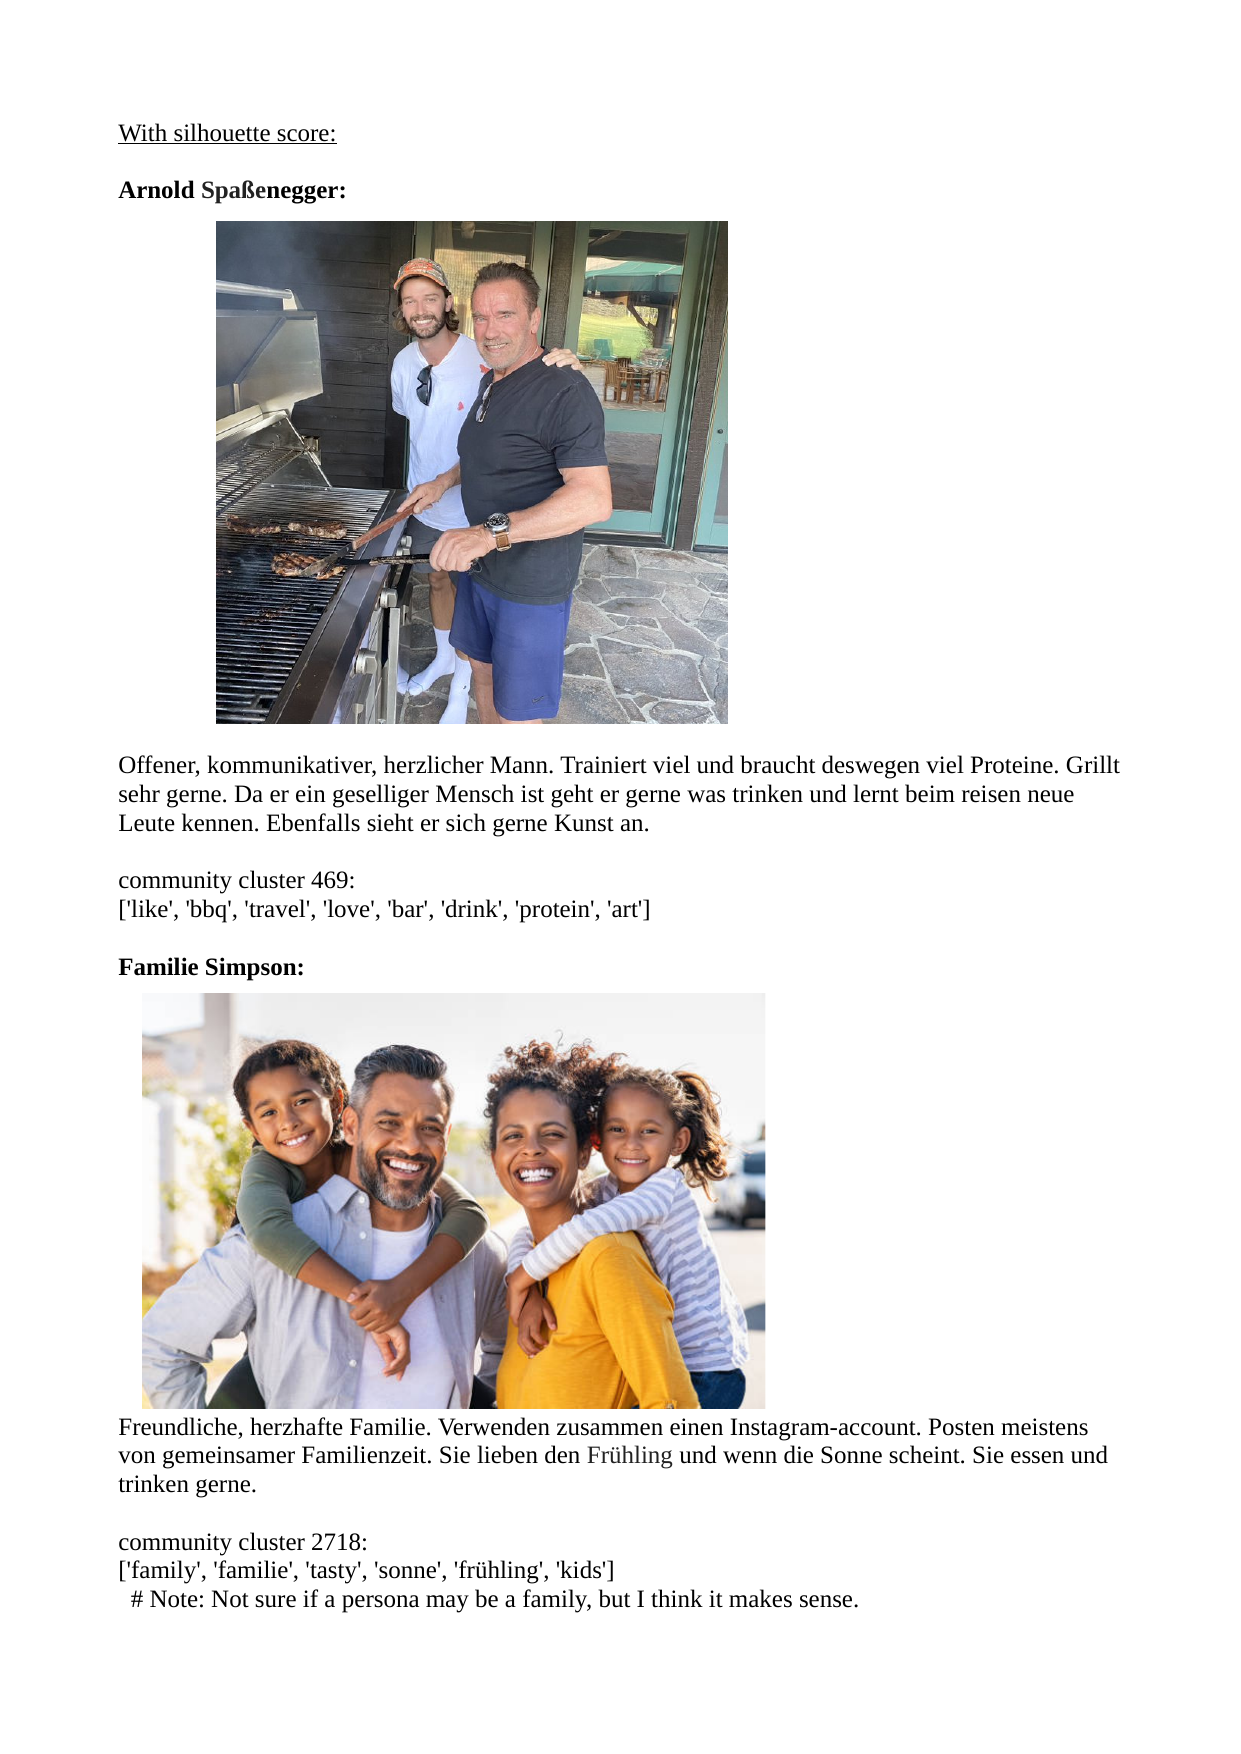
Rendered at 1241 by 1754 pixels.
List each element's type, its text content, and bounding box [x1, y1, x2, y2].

text Arnold Spaßenegger: [118, 176, 1122, 204]
picture [142, 993, 766, 1409]
text With silhouette score: [118, 118, 1122, 147]
text ['like', 'bbq', 'travel', 'love', 'bar', 'drink', 'protein', 'art'] [118, 894, 1122, 923]
text Freundliche, herzhafte Familie. Verwenden zusammen einen Instagram-account. Posten meistens von gemeinsamer Familienzeit. Sie lieben den Frühling und wenn die Sonne scheint. Sie essen und trinken gerne. [118, 1412, 1122, 1498]
picture [216, 221, 728, 724]
text Familie Simpson: [118, 952, 1122, 981]
text ['family', 'familie', 'tasty', 'sonne', 'frühling', 'kids'] [118, 1556, 1122, 1584]
text community cluster 469: [118, 866, 1122, 894]
text community cluster 2718: [118, 1527, 1122, 1556]
text Offener, kommunikativer, herzlicher Mann. Trainiert viel und braucht deswegen viel Proteine. Grillt sehr gerne. Da er ein geselliger Mensch ist geht er gerne was trinken und lernt beim reisen neue Leute kennen. Ebenfalls sieht er sich gerne Kunst an. [118, 751, 1122, 837]
text # Note: Not sure if a persona may be a family, but I think it makes sense. [118, 1584, 1122, 1613]
